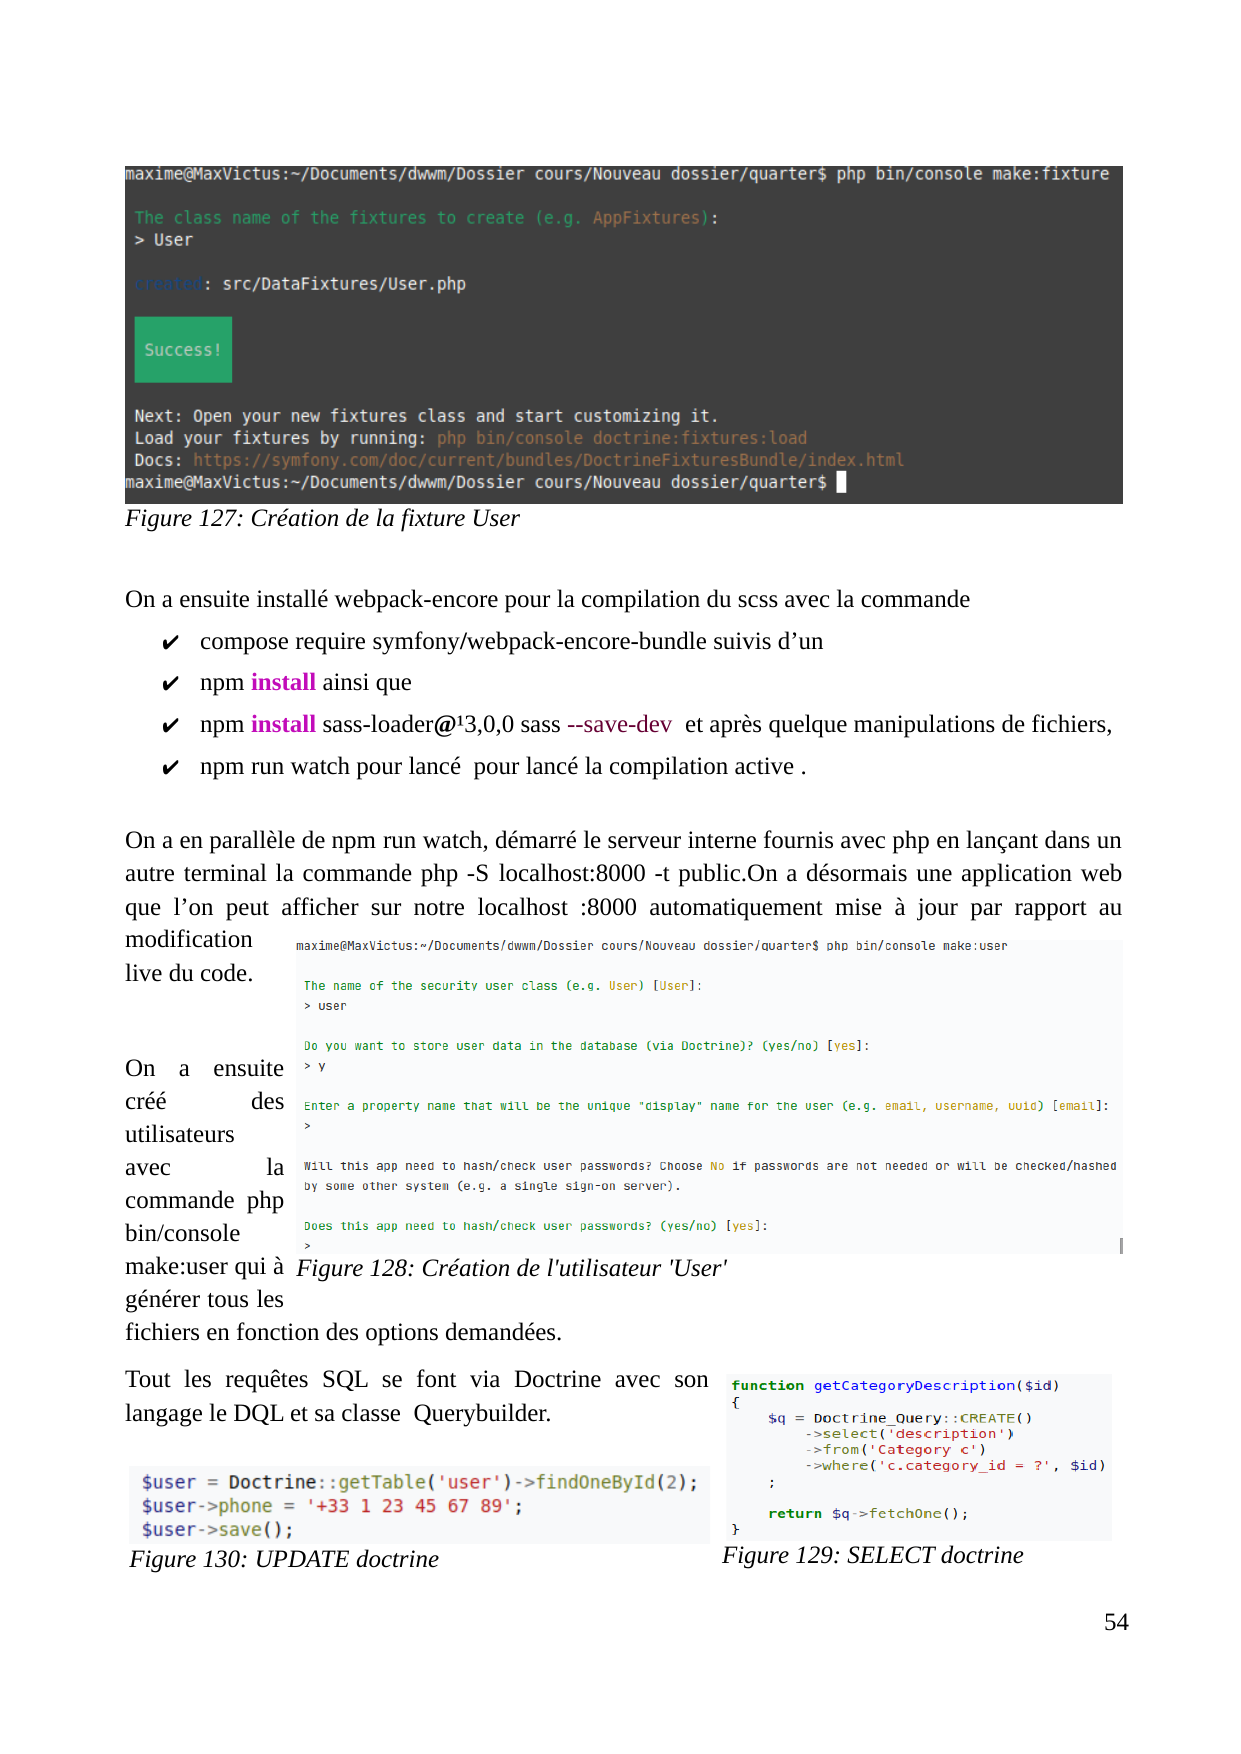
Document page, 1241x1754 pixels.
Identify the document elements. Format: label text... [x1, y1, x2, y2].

text [296, 1282, 1123, 1303]
list compose require symfony/webpack-encore-bundle suivis d’un [162, 626, 1123, 654]
text Figure 127: Création de la fixture User [125, 504, 1123, 532]
text Figure 129: SELECT doctrine [722, 1387, 1117, 1569]
text On a ensuite installé webpack-encore pour la compilation du scss avec la commande [125, 584, 1123, 613]
text Tout les requêtes SQL se font via Doctrine avec son langage le DQL et sa classe Querybuilder. [125, 1364, 1123, 1426]
list npm run watch pour lancé pour lancé la compilation active . [162, 751, 1123, 779]
text On a ensuite créé des utilisateurs avec la commande php bin/console make:user qui à générer tous les fichiers en fonction des options demandées. [125, 1053, 1123, 1346]
picture [726, 1374, 1112, 1541]
picture [125, 166, 1123, 504]
picture [129, 1466, 711, 1544]
list npm install sass-loader@¹3,0,0 sass --save-dev et après quelque manipulations de fichiers, [162, 709, 1123, 738]
text Figure 130: UPDATE doctrine [129, 1544, 710, 1572]
picture [296, 940, 1123, 1254]
list npm install ainsi que [162, 667, 1123, 696]
text Figure 128: Création de l'utilisateur 'User' [296, 1254, 1123, 1282]
text On a en parallèle de npm run watch, démarré le serveur interne fournis avec php en lançant dans un autre terminal la commande php -S localhost:8000 -t public.On a désormais une application web que l’on peut afficher sur notre localhost :8000 automatiquement mise à jour par rapport au modification live du code. [125, 792, 1123, 986]
